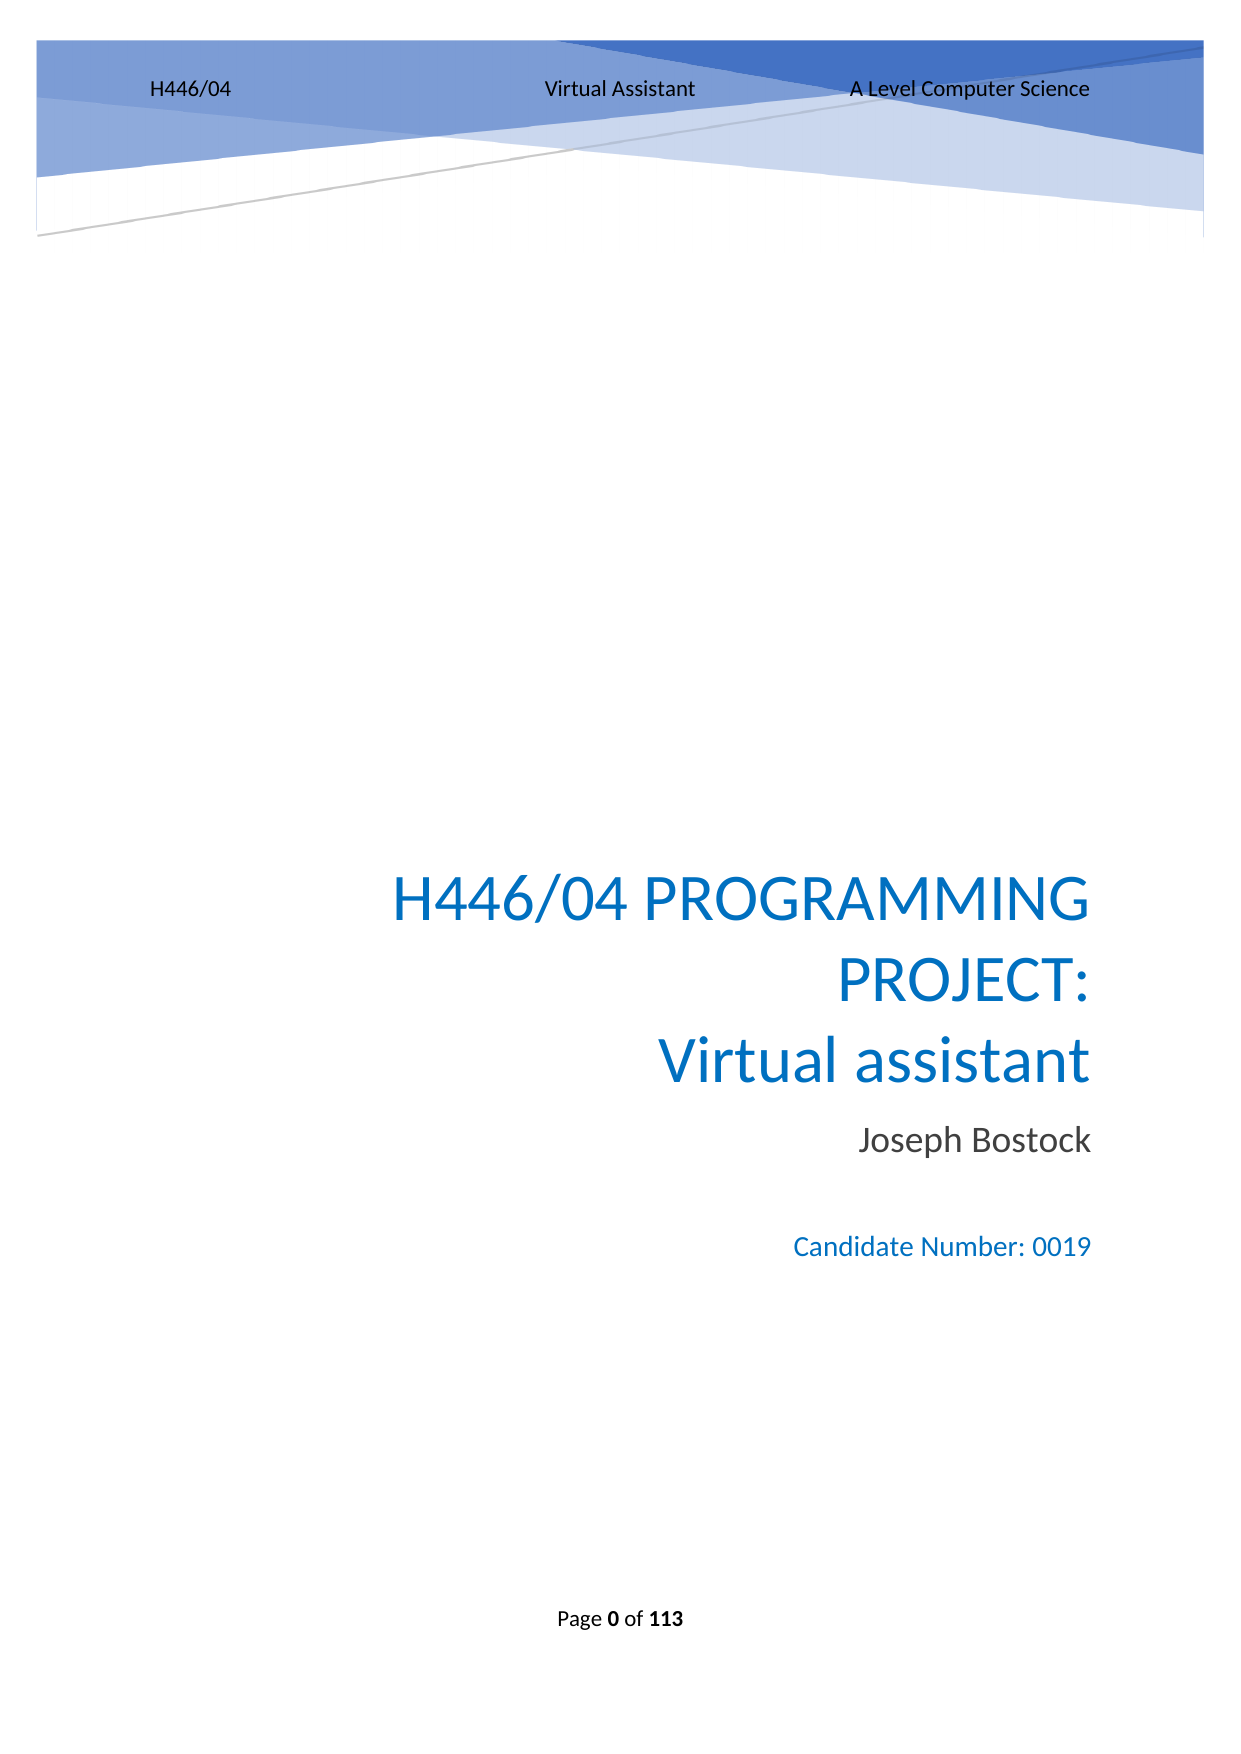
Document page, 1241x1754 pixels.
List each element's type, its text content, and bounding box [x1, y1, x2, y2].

text Joseph Bostock [299, 1116, 1091, 1162]
text Candidate Number: 0019 [299, 1228, 1091, 1263]
text H446/04 PROGRAMMING PROJECT: Virtual assistant [299, 855, 1091, 1099]
